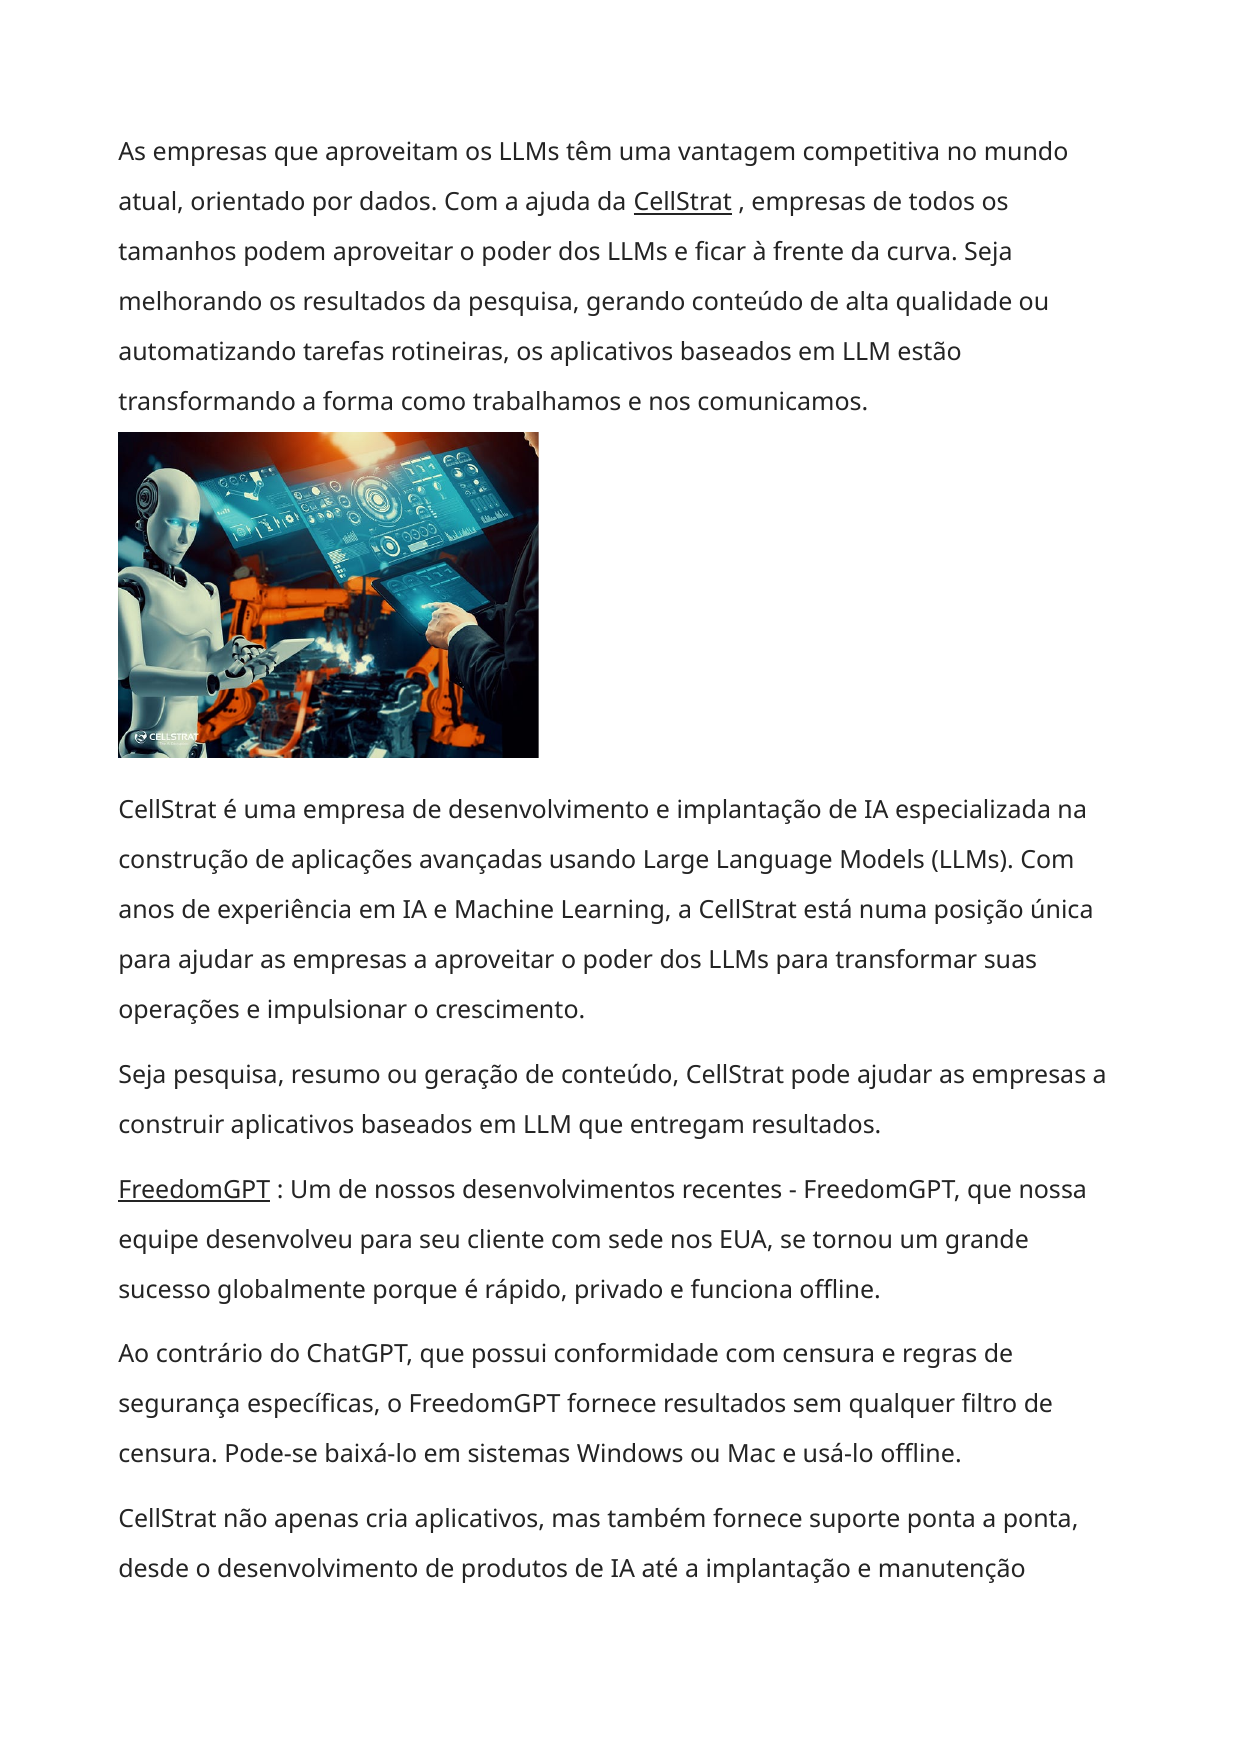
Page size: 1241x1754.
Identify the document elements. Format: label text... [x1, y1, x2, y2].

text CellStrat é uma empresa de desenvolvimento e implantação de IA especializada na construção de aplicações avançadas usando Large Language Models (LLMs). Com anos de experiência em IA e Machine Learning, a CellStrat está numa posição única para ajudar as empresas a aproveitar o poder dos LLMs para transformar suas operações e impulsionar o crescimento. [118, 776, 1122, 1026]
picture [118, 432, 539, 758]
text Seja pesquisa, resumo ou geração de conteúdo, CellStrat pode ajudar as empresas a construir aplicativos baseados em LLM que entregam resultados. [118, 1041, 1122, 1141]
text Ao contrário do ChatGPT, que possui conformidade com censura e regras de segurança específicas, o FreedomGPT fornece resultados sem qualquer filtro de censura. Pode-se baixá-lo em sistemas Windows ou Mac e usá-lo offline. [118, 1320, 1122, 1470]
text CellStrat não apenas cria aplicativos, mas também fornece suporte ponta a ponta, desde o desenvolvimento de produtos de IA até a implantação e manutenção [118, 1484, 1122, 1584]
text As empresas que aproveitam os LLMs têm uma vantagem competitiva no mundo atual, orientado por dados. Com a ajuda da CellStrat , empresas de todos os tamanhos podem aproveitar o poder dos LLMs e ficar à frente da curva. Seja melhorando os resultados da pesquisa, gerando conteúdo de alta qualidade ou automatizando tarefas rotineiras, os aplicativos baseados em LLM estão transformando a forma como trabalhamos e nos comunicamos. [118, 118, 1122, 418]
text FreedomGPT : Um de nossos desenvolvimentos recentes - FreedomGPT, que nossa equipe desenvolveu para seu cliente com sede nos EUA, se tornou um grande sucesso globalmente porque é rápido, privado e funciona offline. [118, 1155, 1122, 1305]
